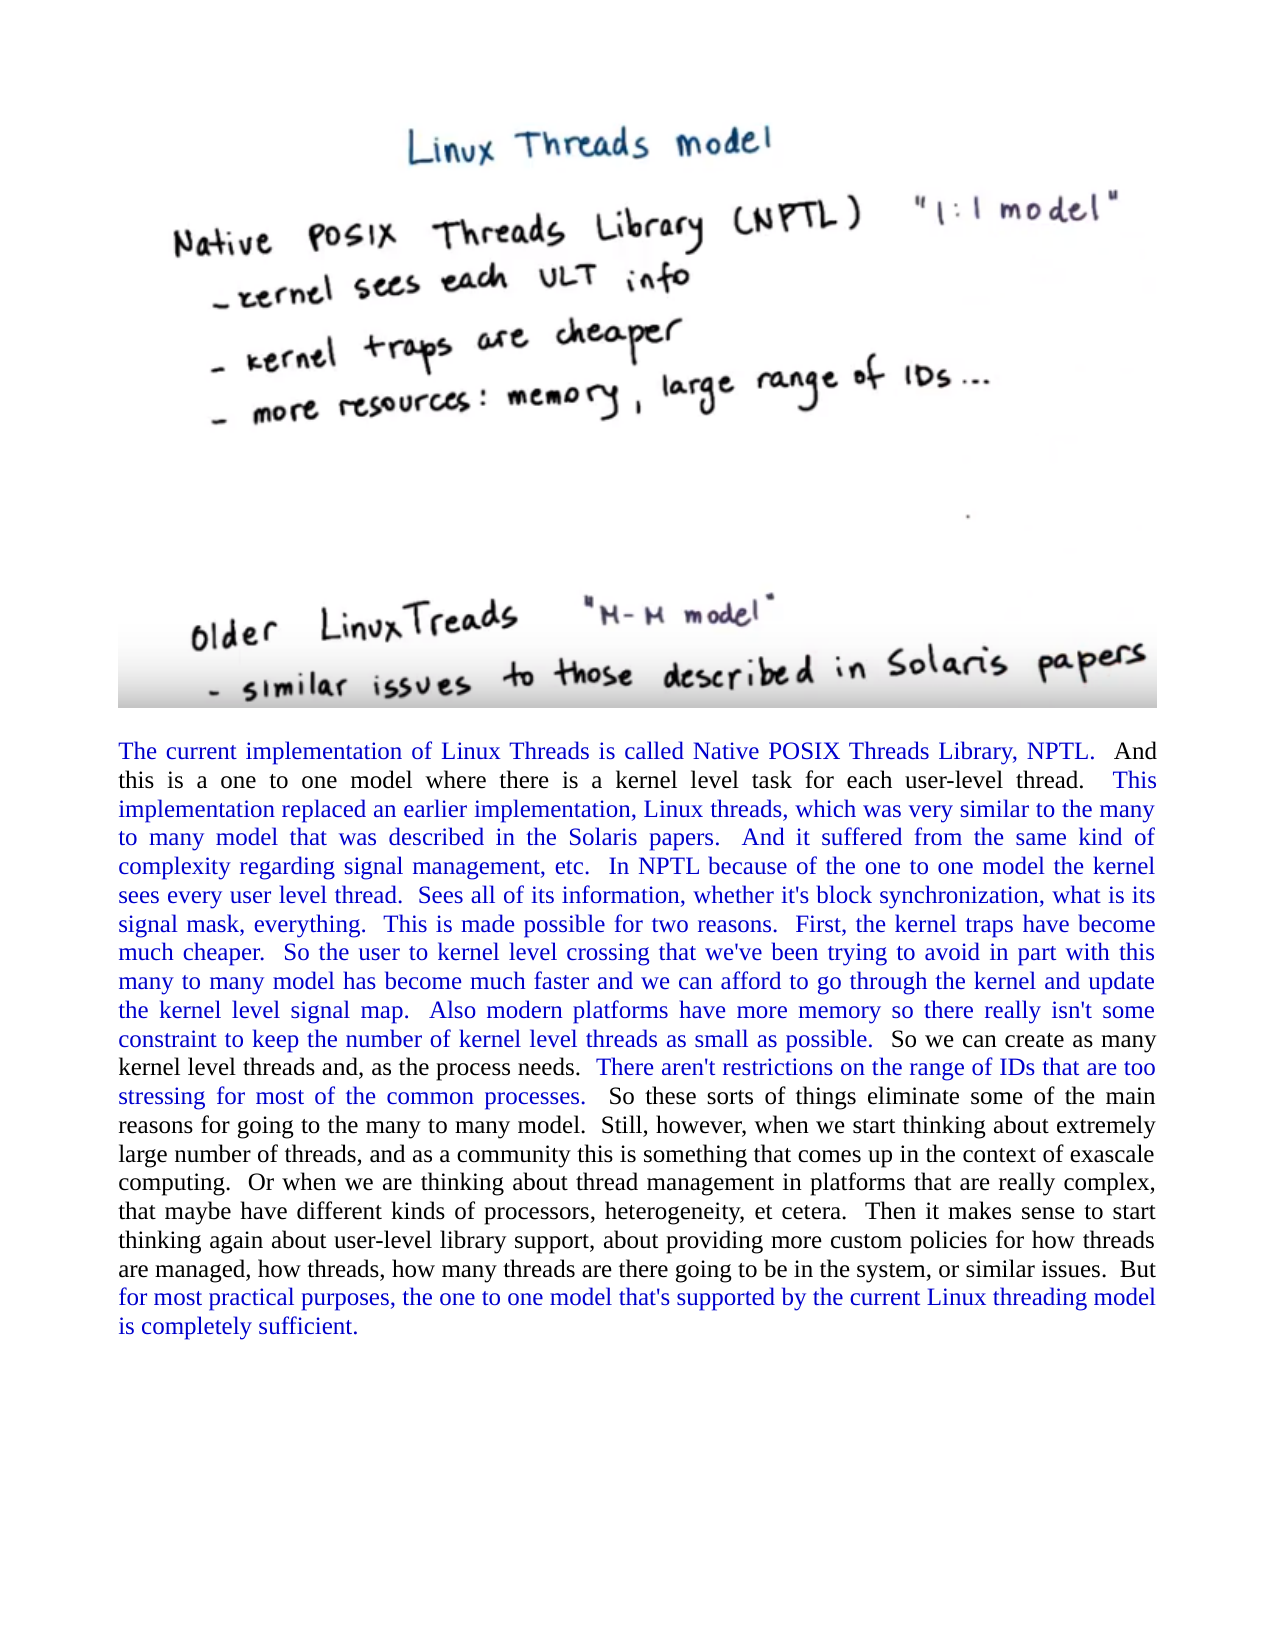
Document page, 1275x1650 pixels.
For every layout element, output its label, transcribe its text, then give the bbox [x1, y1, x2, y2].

picture [118, 118, 1157, 708]
text The current implementation of Linux Threads is called Native POSIX Threads Library, NPTL. And this is a one to one model where there is a kernel level task for each user-level thread. This implementation replaced an earlier implementation, Linux threads, which was very similar to the many to many model that was described in the Solaris papers. And it suffered from the same kind of complexity regarding signal management, etc. In NPTL because of the one to one model the kernel sees every user level thread. Sees all of its information, whether it's block synchronization, what is its signal mask, everything. This is made possible for two reasons. First, the kernel traps have become much cheaper. So the user to kernel level crossing that we've been trying to avoid in part with this many to many model has become much faster and we can afford to go through the kernel and update the kernel level signal map. Also modern platforms have more memory so there really isn't some constraint to keep the number of kernel level threads as small as possible. So we can create as many kernel level threads and, as the process needs. There aren't restrictions on the range of IDs that are too stressing for most of the common processes. So these sorts of things eliminate some of the main reasons for going to the many to many model. Still, however, when we start thinking about extremely large number of threads, and as a community this is something that comes up in the context of exascale computing. Or when we are thinking about thread management in platforms that are really complex, that maybe have different kinds of processors, heterogeneity, et cetera. Then it makes sense to start thinking again about user-level library support, about providing more custom policies for how threads are managed, how threads, how many threads are there going to be in the system, or similar issues. But for most practical purposes, the one to one model that's supported by the current Linux threading model is completely sufficient. [118, 736, 1157, 1340]
